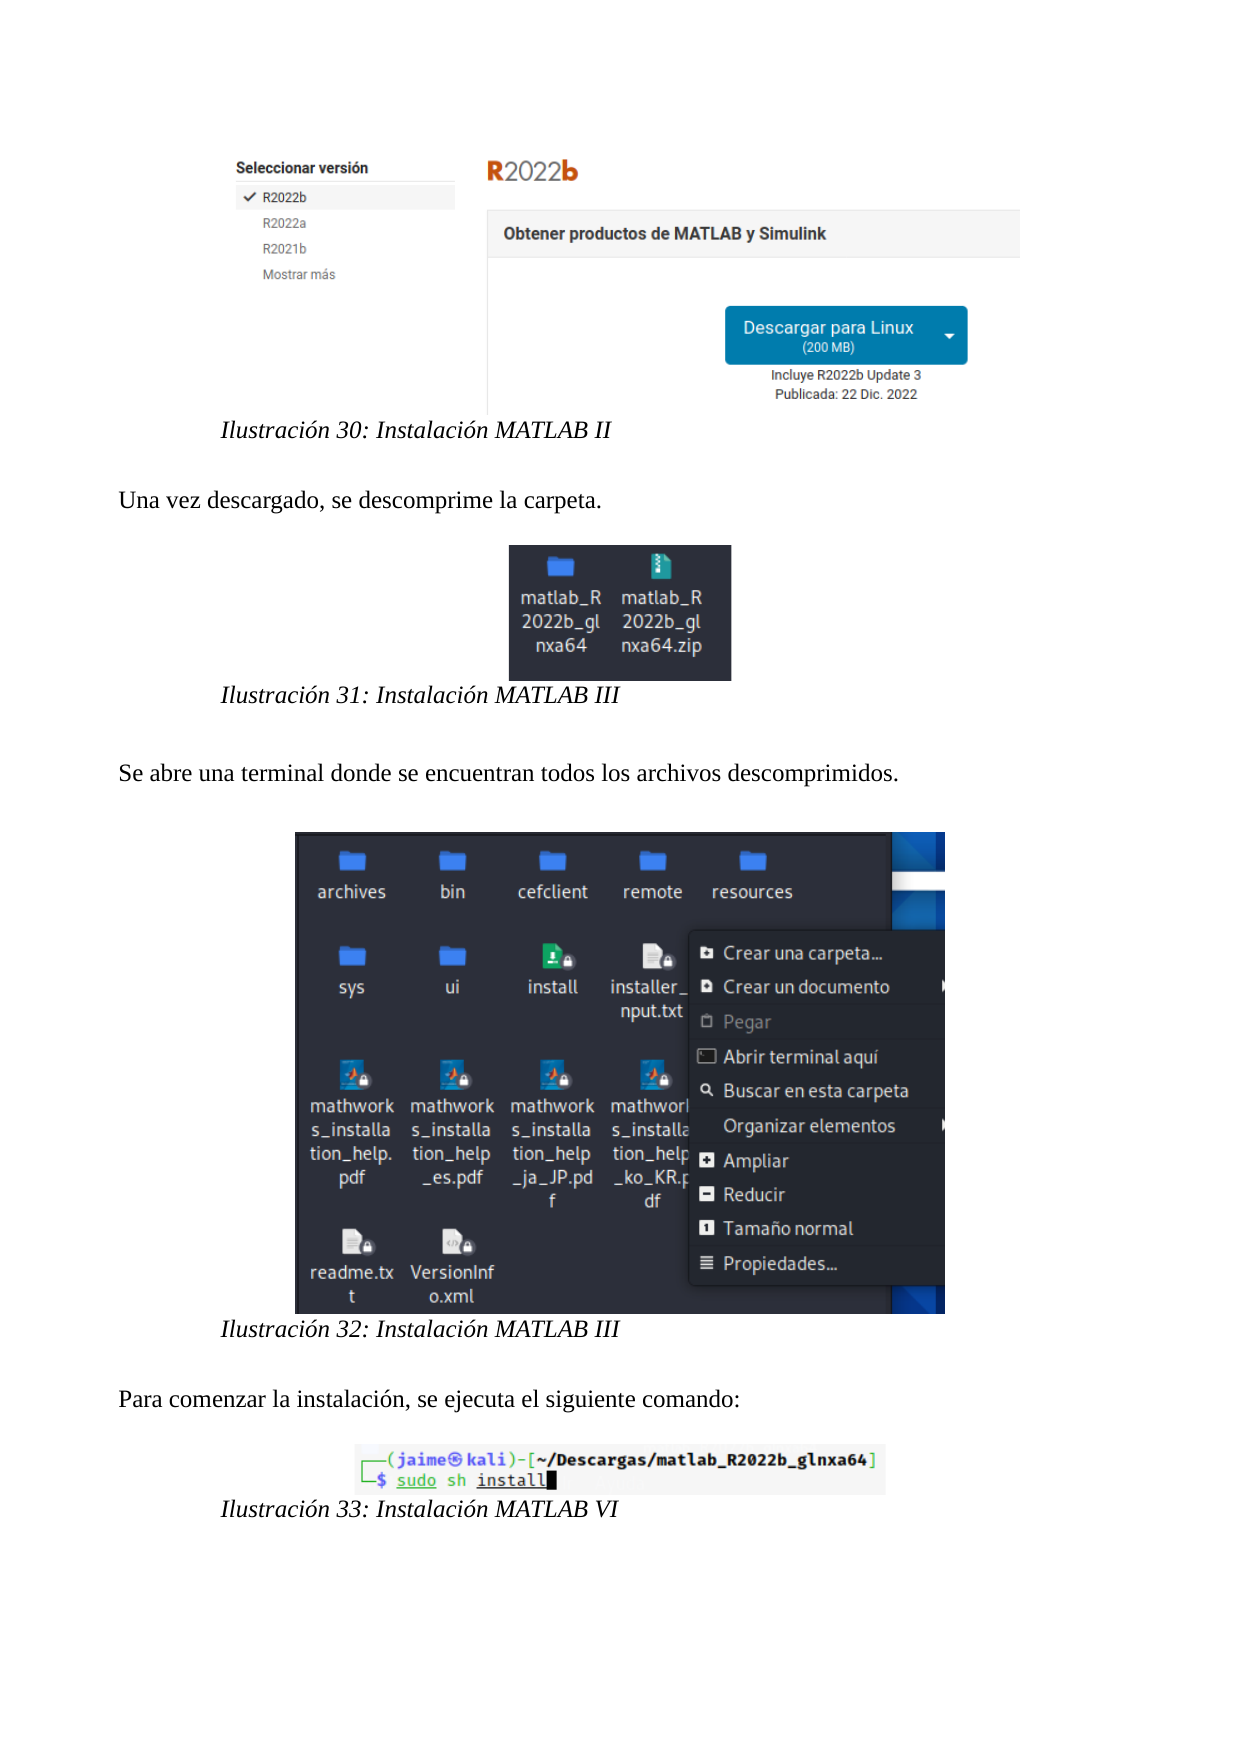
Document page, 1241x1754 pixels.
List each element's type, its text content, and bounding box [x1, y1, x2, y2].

text Ilustración 32: Instalación MATLAB III [220, 845, 1020, 1343]
text Una vez descargado, se descomprime la carpeta. [118, 485, 1122, 513]
text Ilustración 33: Instalación MATLAB VI [220, 1457, 1020, 1523]
text Ilustración 31: Instalación MATLAB III [220, 558, 1020, 709]
text Para comenzar la instalación, se ejecuta el siguiente comando: [118, 1384, 1122, 1413]
text Se abre una terminal donde se encuentran todos los archivos descomprimidos. [118, 758, 1122, 787]
text Ilustración 30: Instalación MATLAB II [220, 415, 1020, 443]
